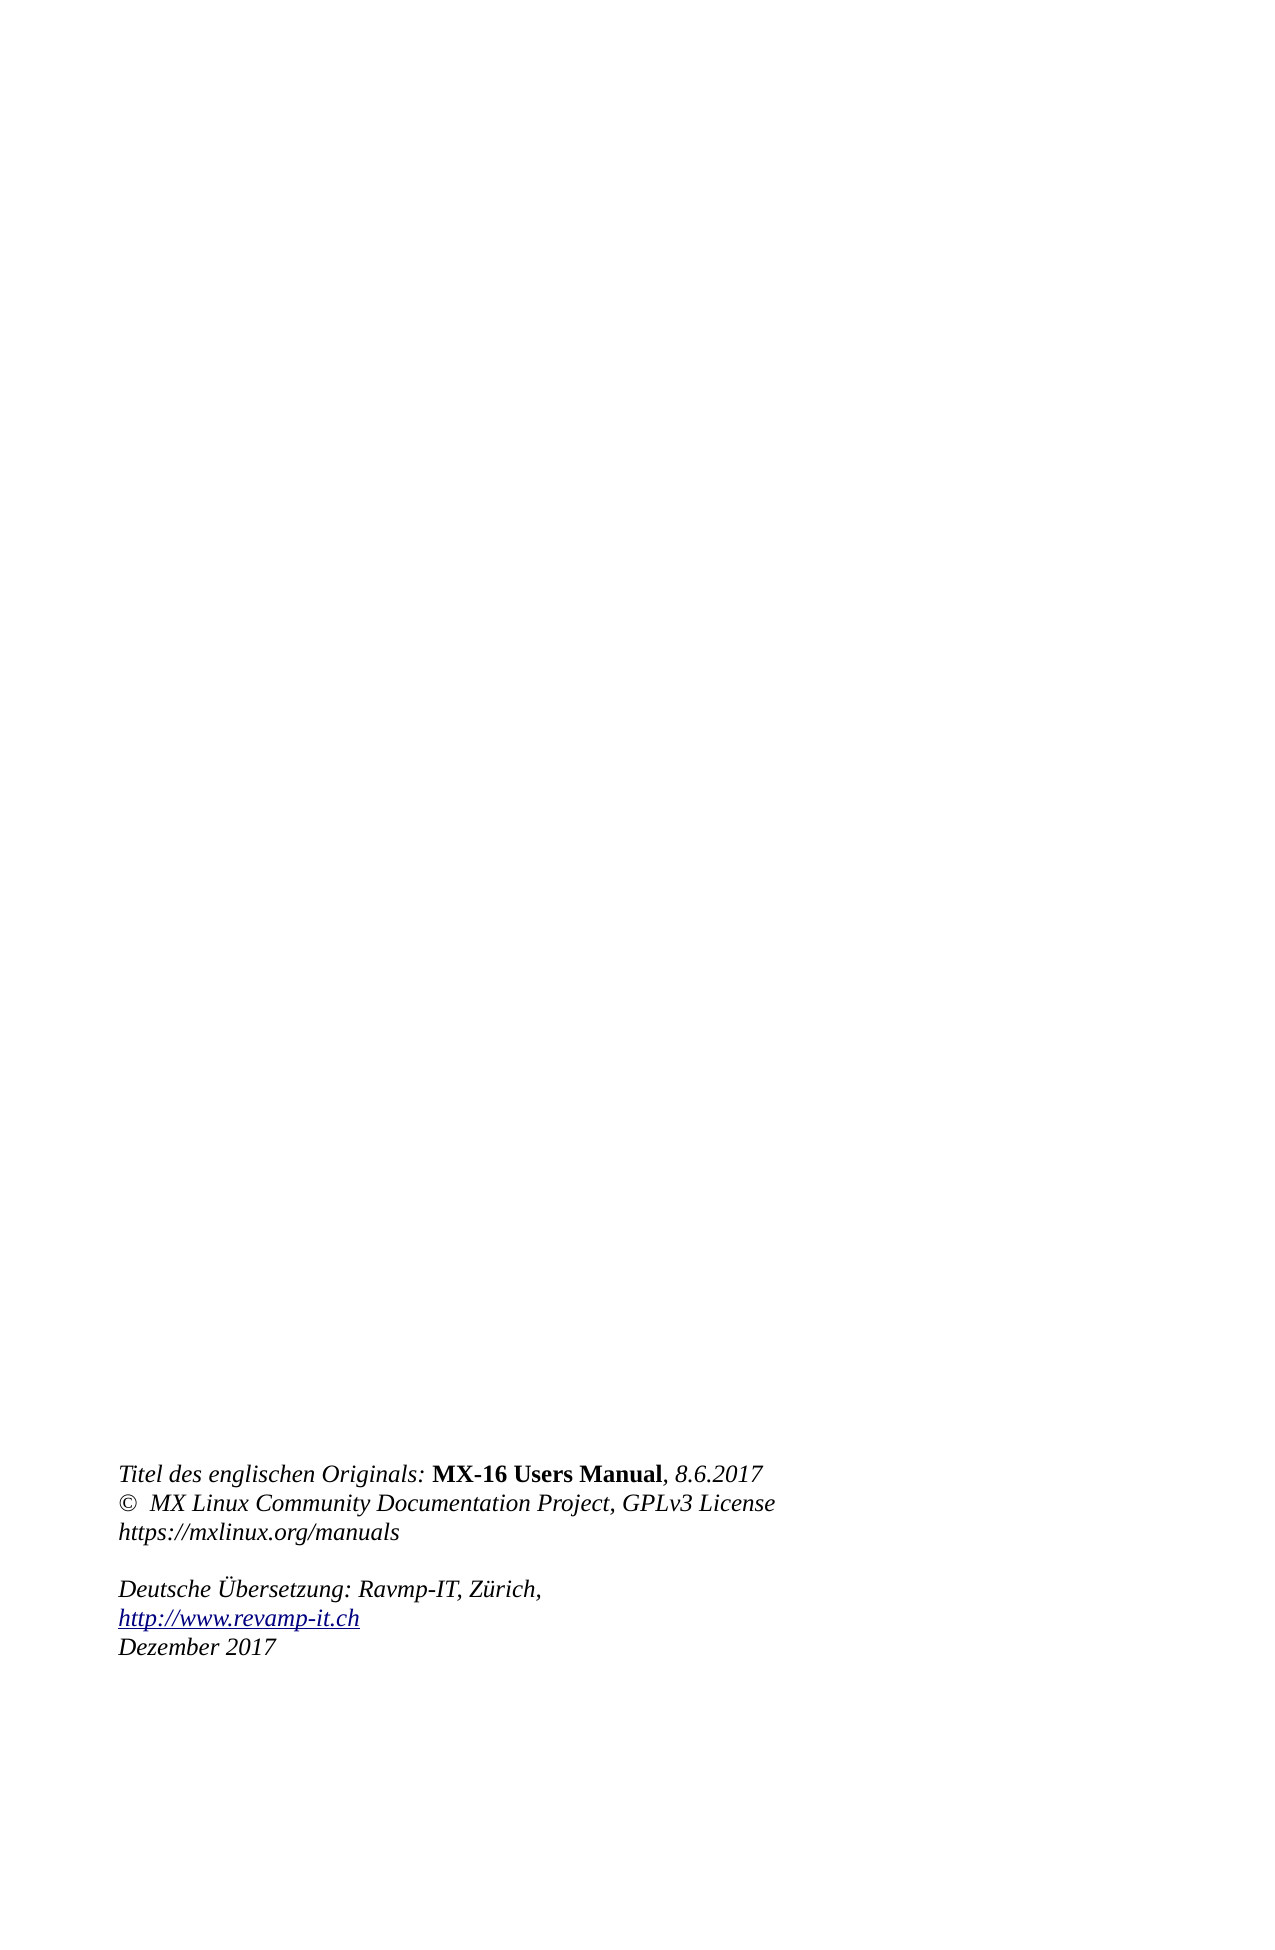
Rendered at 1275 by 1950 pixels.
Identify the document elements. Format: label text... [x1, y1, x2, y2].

text https://mxlinux.org/manuals [118, 1517, 1157, 1545]
text Dezember 2017 [118, 1632, 1157, 1660]
text Deutsche Übersetzung: Ravmp-IT, Zürich, [118, 1574, 1157, 1603]
text © MX Linux Community Documentation Project, GPLv3 License [118, 1488, 1157, 1517]
text Titel des englischen Originals: MX-16 Users Manual, 8.6.2017 [118, 1459, 1157, 1488]
text http://www.revamp-it.ch [118, 1603, 1157, 1632]
